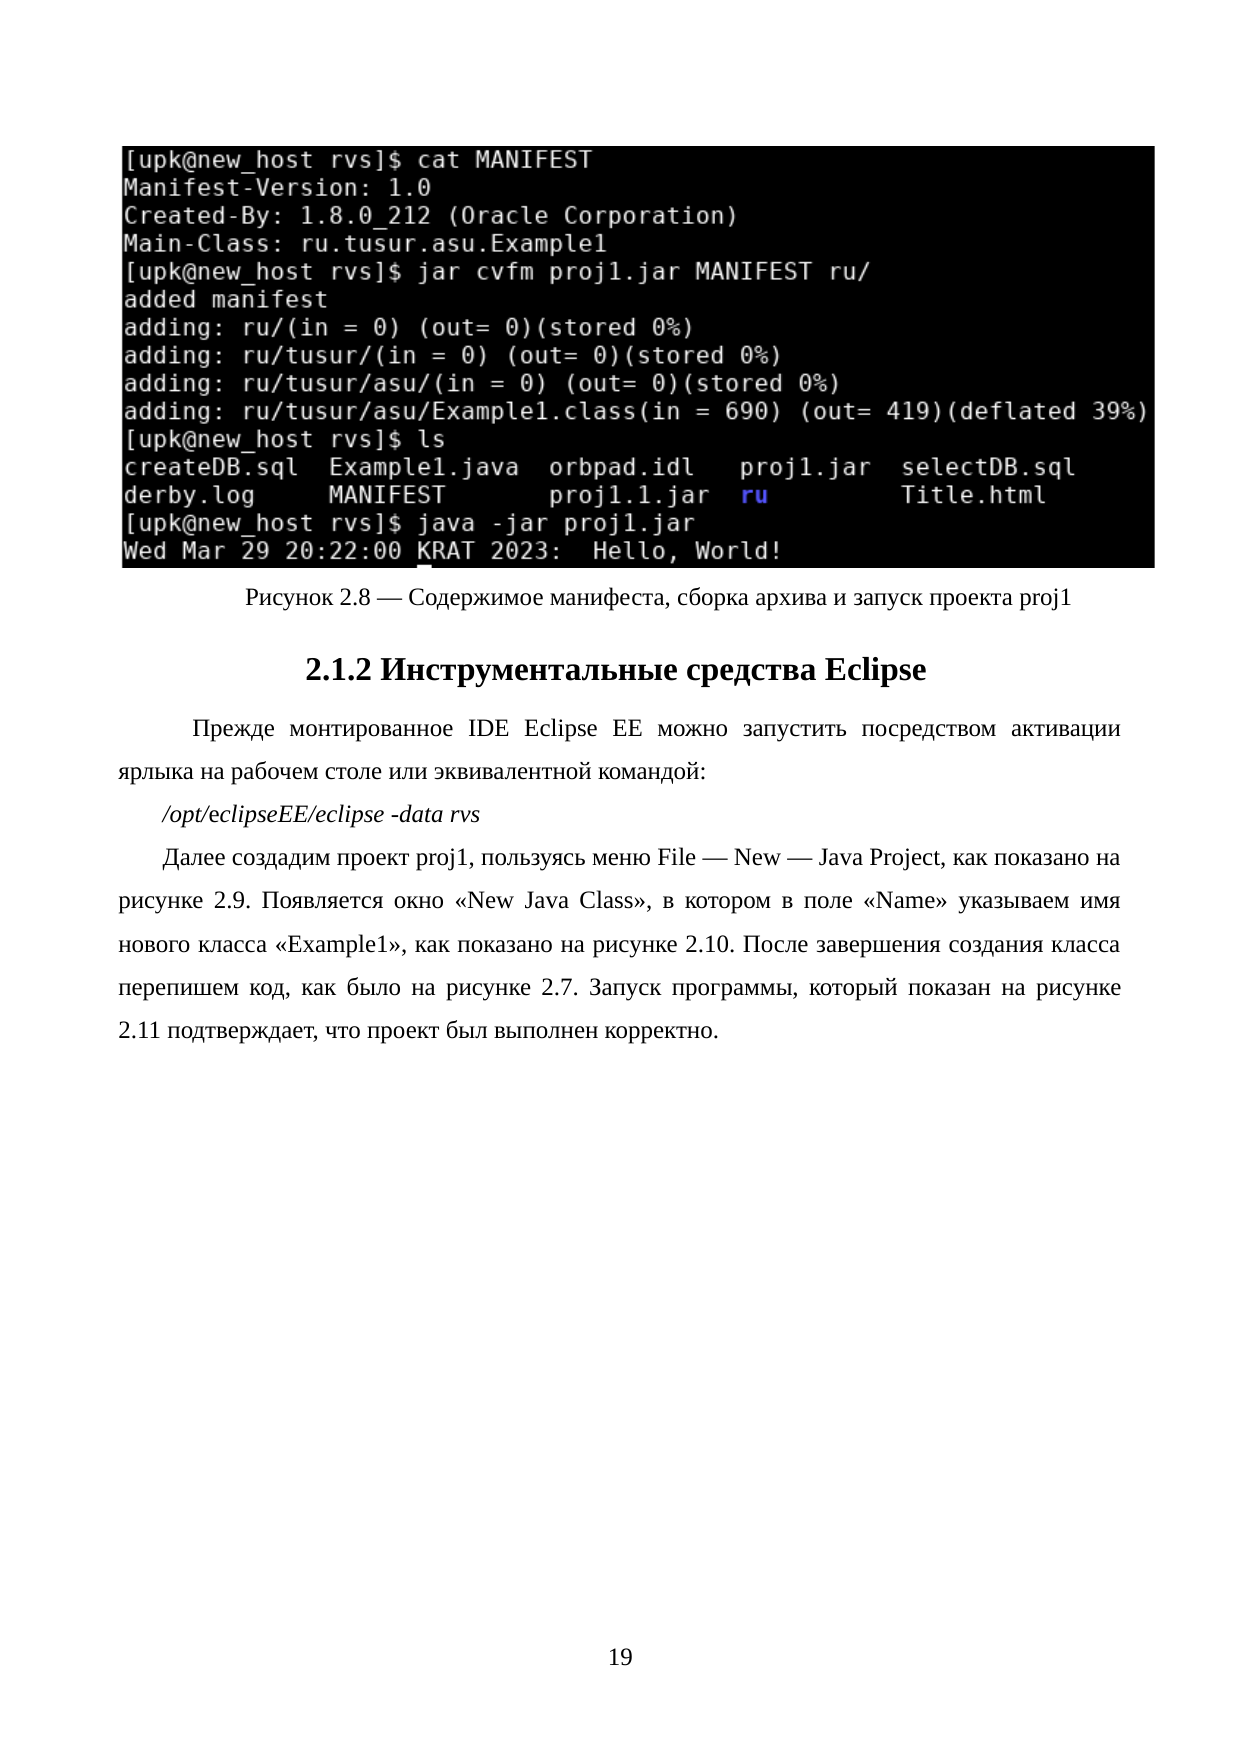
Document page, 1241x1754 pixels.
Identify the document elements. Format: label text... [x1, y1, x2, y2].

text Рисунок 2.8 — Содержимое манифеста, сборка архива и запуск проекта proj1 [118, 142, 1122, 610]
subtitle 2.1.2 Инструментальные средства Eclipse [118, 650, 1122, 688]
text /opt/eclipseEE/eclipse -data rvs [118, 799, 1122, 828]
text Далее создадим проект proj1, пользуясь меню File — New — Java Project, как показано на рисунке 2.9. Появляется окно «New Java Class», в котором в поле «Name» указываем имя нового класса «Example1», как показано на рисунке 2.10. После завершения создания класса перепишем код, как было на рисунке 2.7. Запуск программы, который показан на рисунке 2.11 подтверждает, что проект был выполнен корректно. [118, 842, 1122, 1044]
picture [121, 146, 1155, 568]
text Прежде монтированное IDE Eclipse EE можно запустить посредством активации ярлыка на рабочем столе или эквивалентной командой: [118, 713, 1122, 785]
